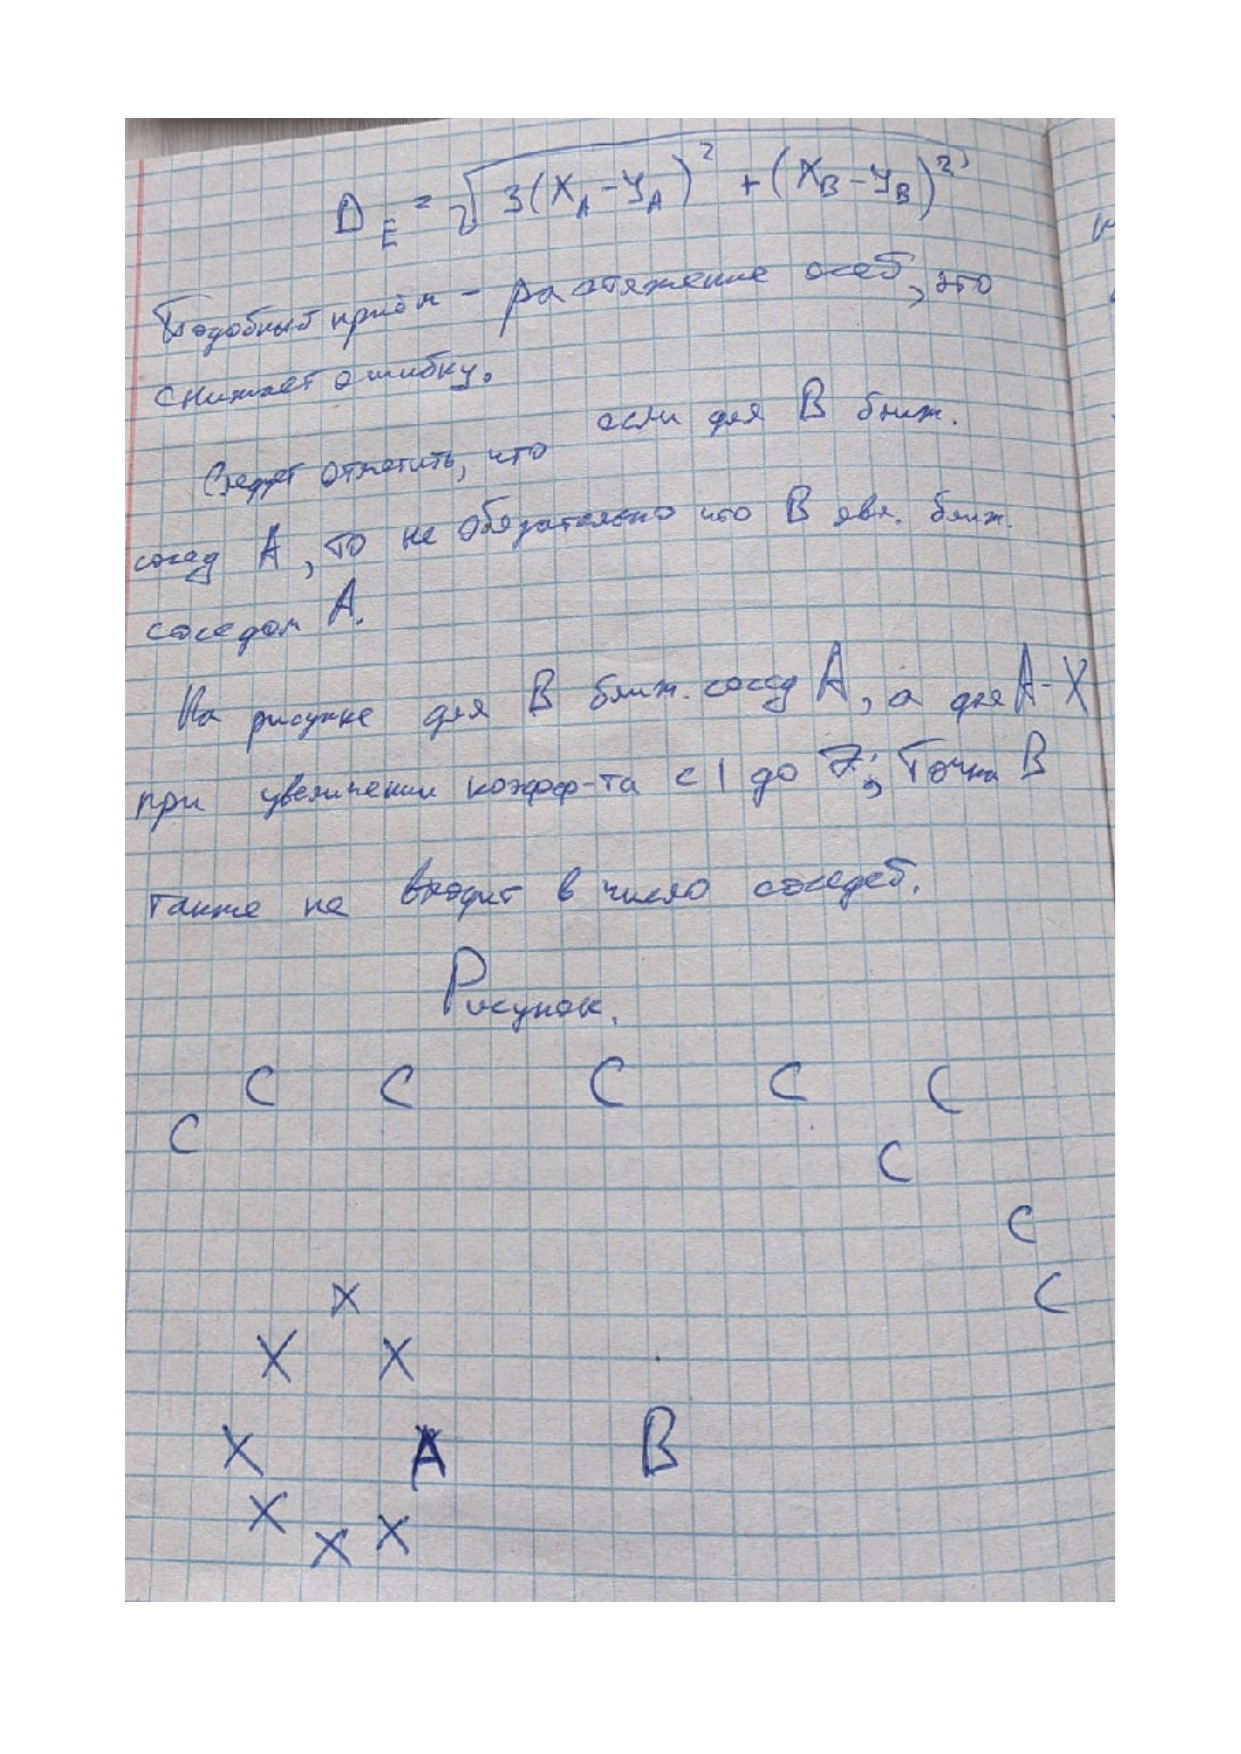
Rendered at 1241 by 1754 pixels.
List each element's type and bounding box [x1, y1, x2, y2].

picture [125, 118, 1116, 1602]
